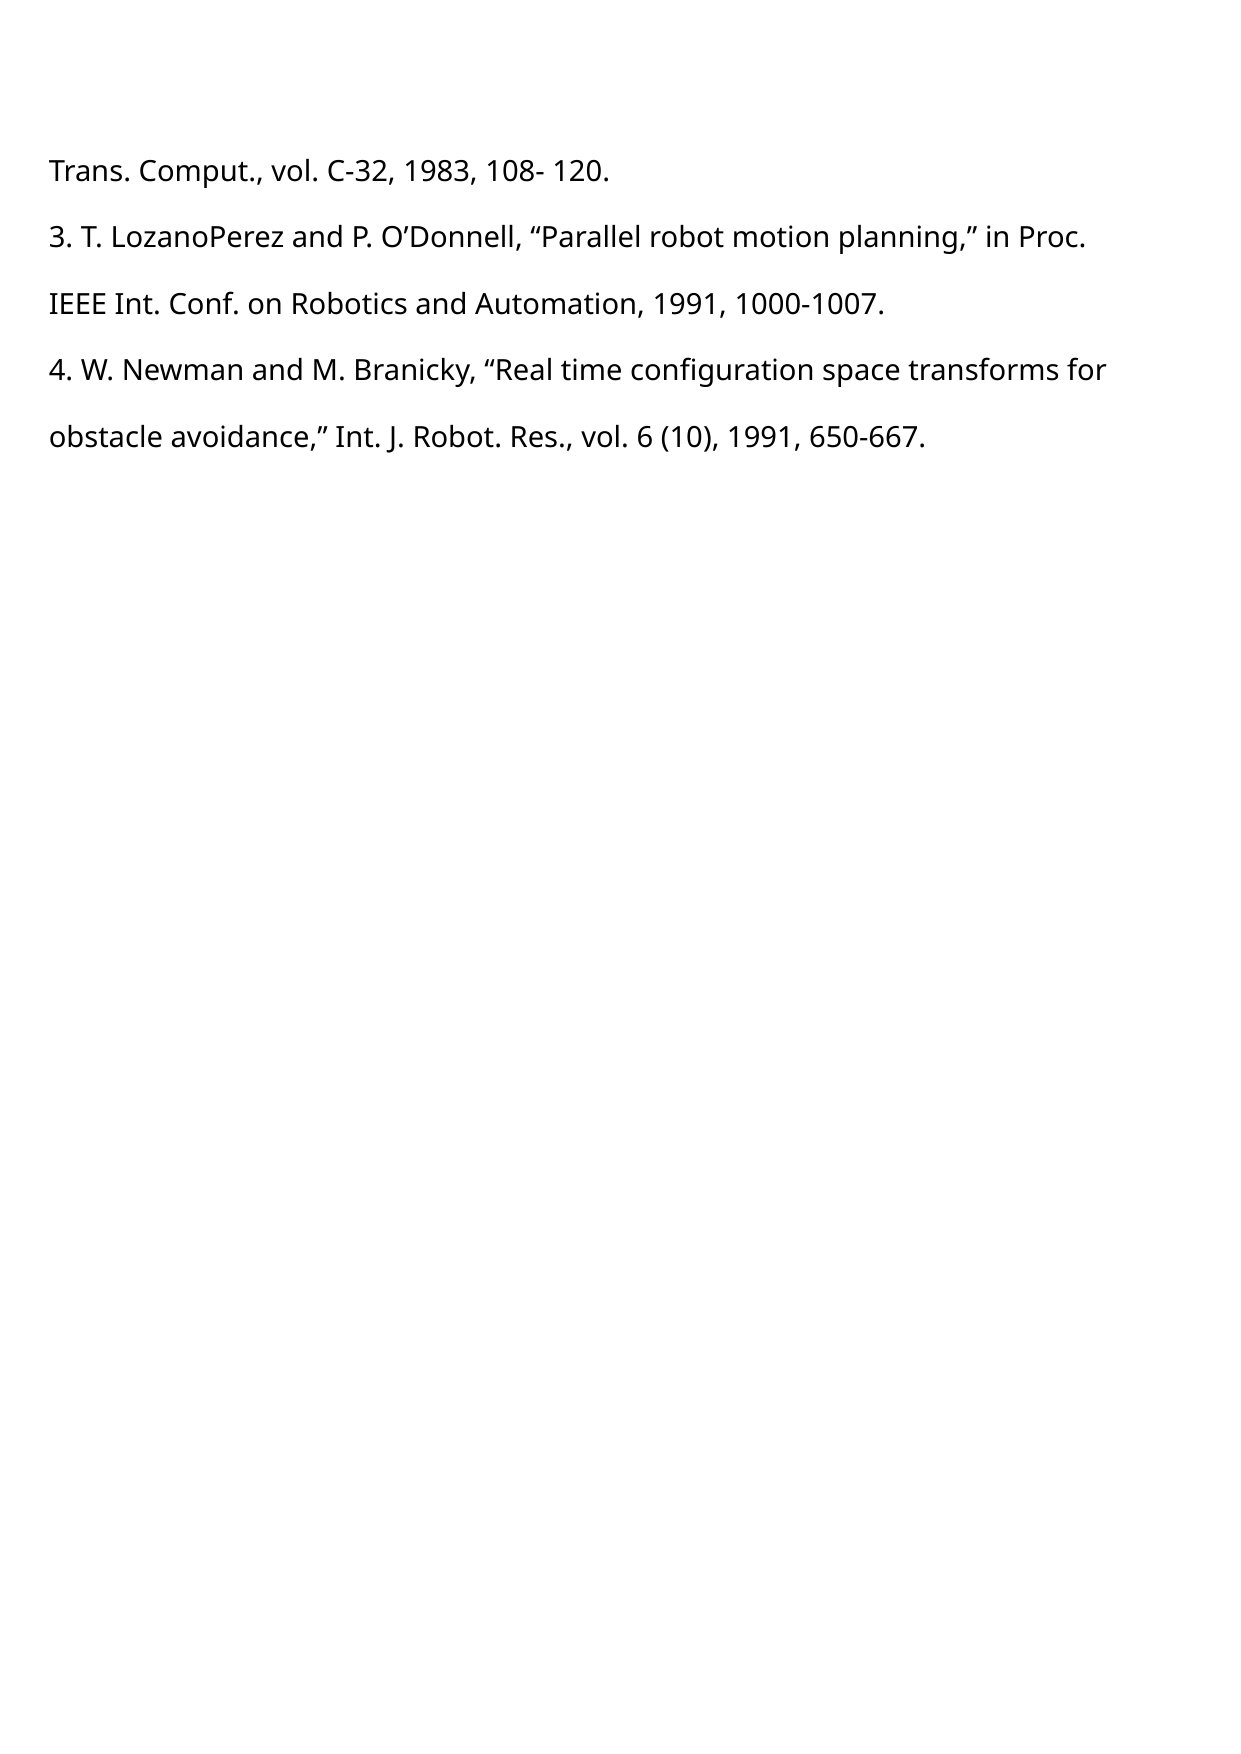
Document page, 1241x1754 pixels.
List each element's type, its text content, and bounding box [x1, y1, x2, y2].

text 3. T. LozanoPerez and P. O’Donnell, “Parallel robot motion planning,” in Proc. [48, 216, 1187, 256]
text Trans. Comput., vol. C-32, 1983, 108- 120. [48, 150, 1187, 190]
text IEEE Int. Conf. on Robotics and Automation, 1991, 1000-1007. [48, 283, 1187, 323]
text obstacle avoidance,” Int. J. Robot. Res., vol. 6 (10), 1991, 650-667. [48, 416, 1187, 456]
text 4. W. Newman and M. Branicky, “Real time configuration space transforms for [48, 349, 1187, 389]
